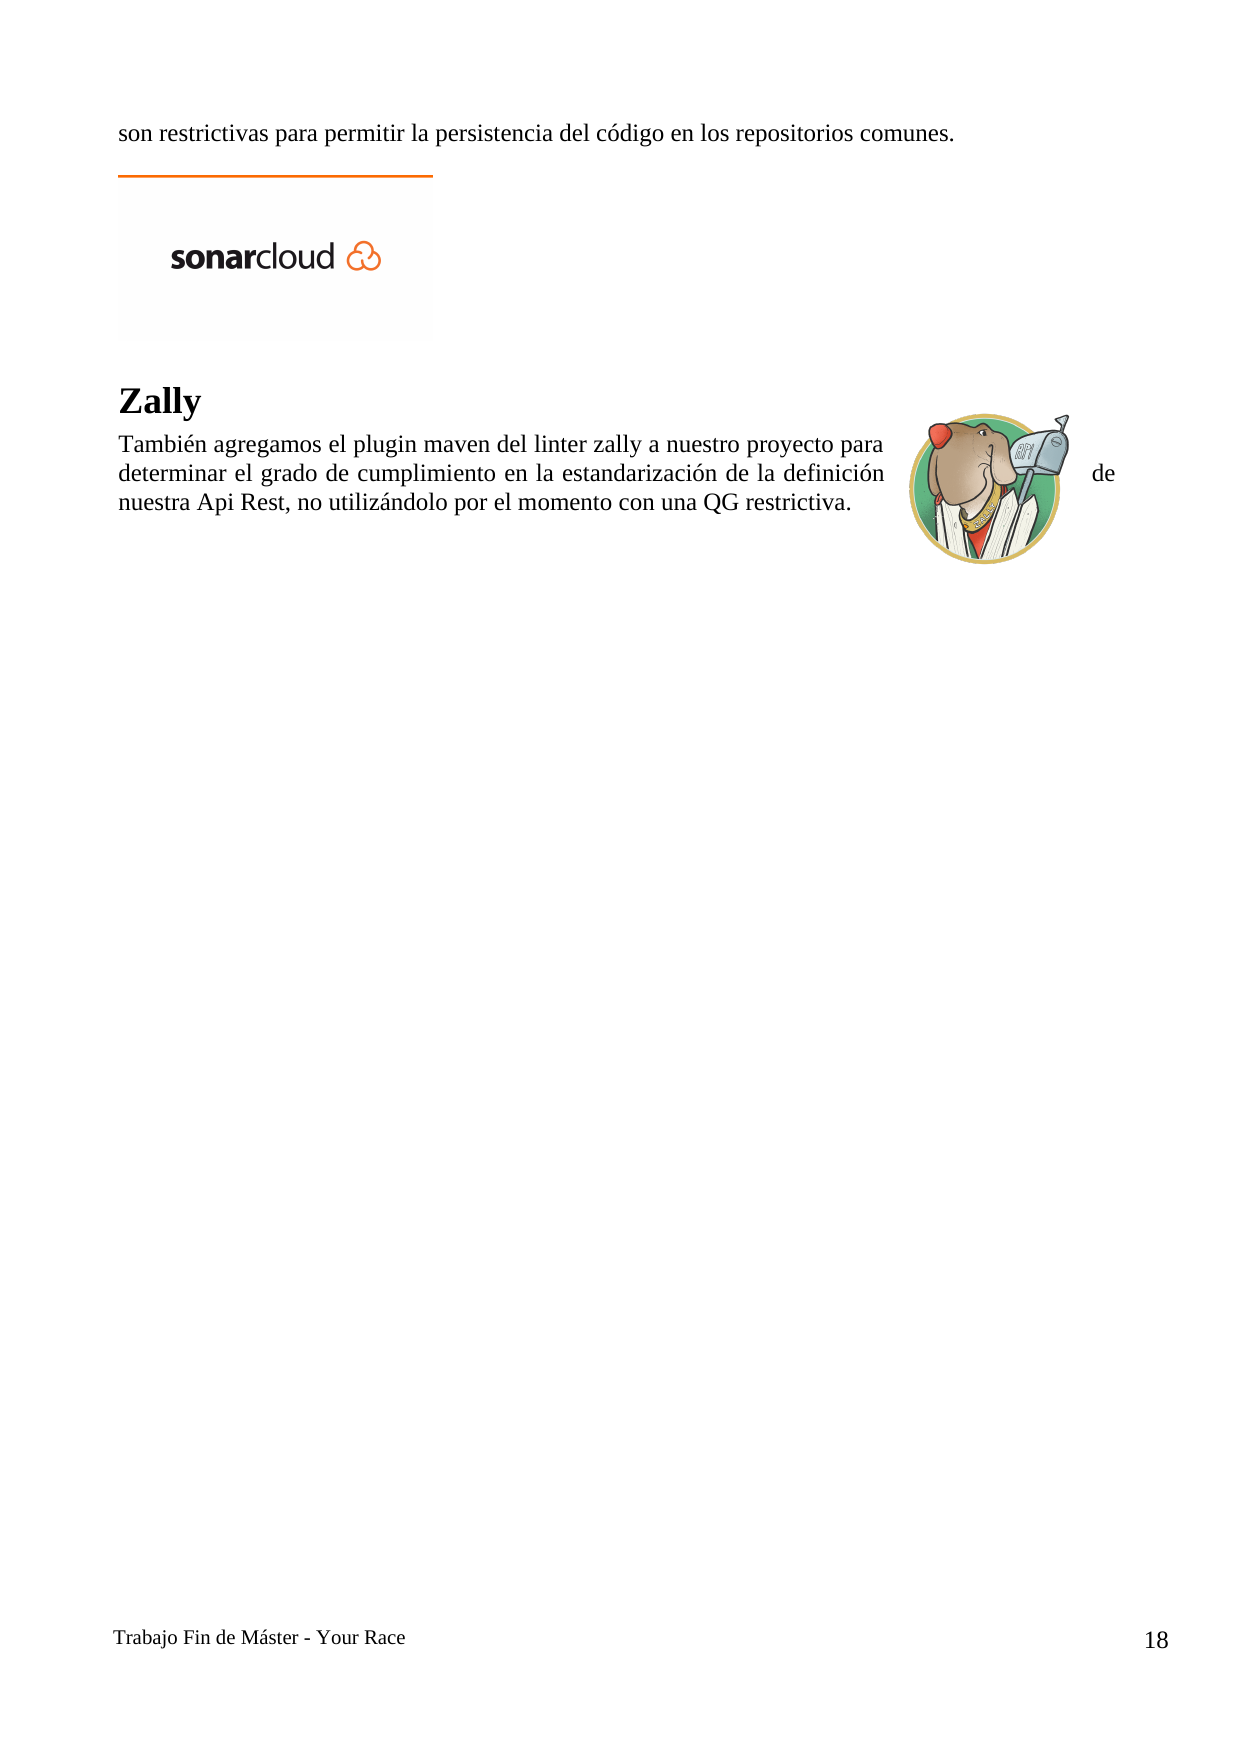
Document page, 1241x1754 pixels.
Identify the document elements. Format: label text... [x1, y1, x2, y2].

subtitle Zally [118, 378, 1122, 421]
picture [903, 407, 1073, 569]
picture [118, 175, 433, 341]
text son restrictivas para permitir la persistencia del código en los repositorios comunes. [118, 118, 1122, 147]
text También agregamos el plugin maven del linter zally a nuestro proyecto para determinar el grado de cumplimiento en la estandarización de la definición de nuestra Api Rest, no utilizándolo por el momento con una QG restrictiva. [118, 429, 903, 516]
